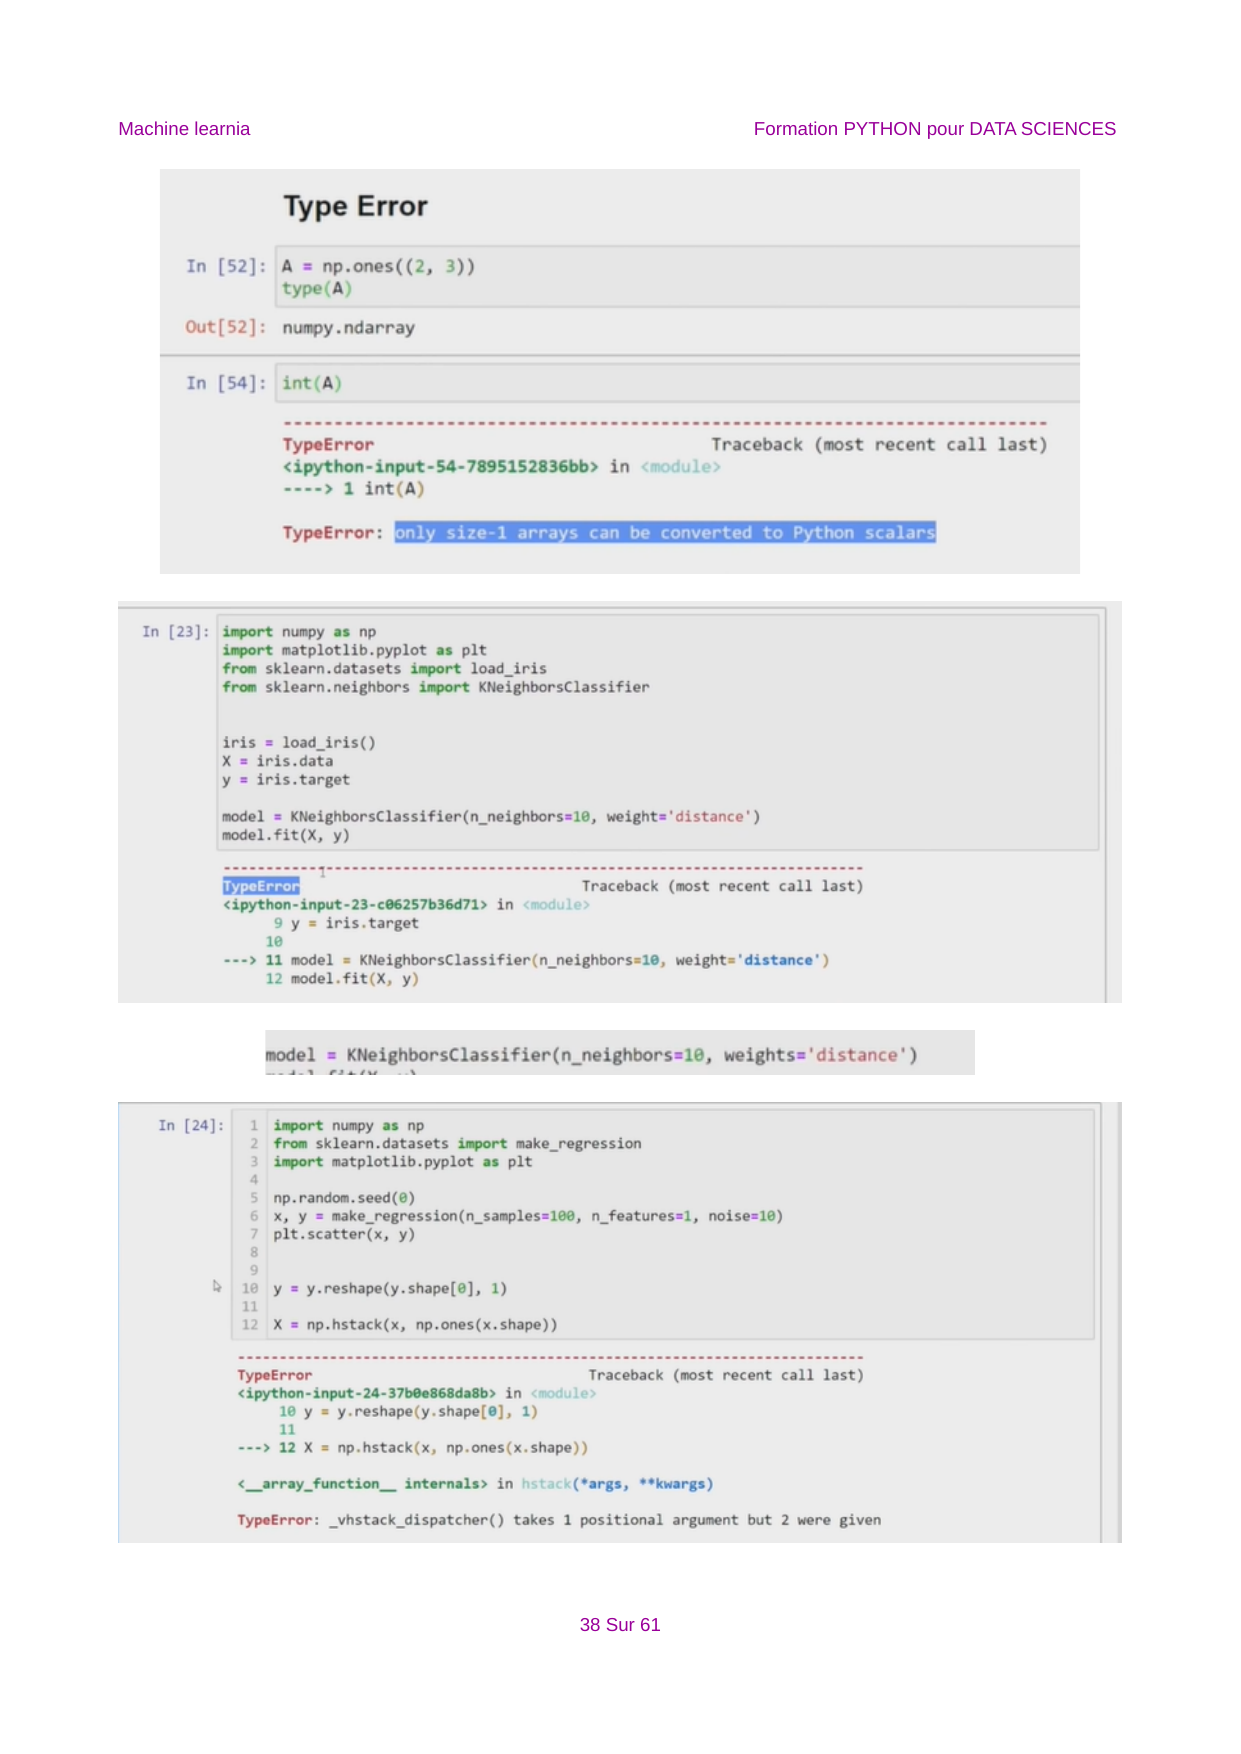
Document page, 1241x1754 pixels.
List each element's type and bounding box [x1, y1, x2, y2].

picture [118, 1102, 1122, 1543]
picture [159, 169, 1081, 574]
picture [118, 601, 1122, 1003]
picture [265, 1030, 975, 1075]
